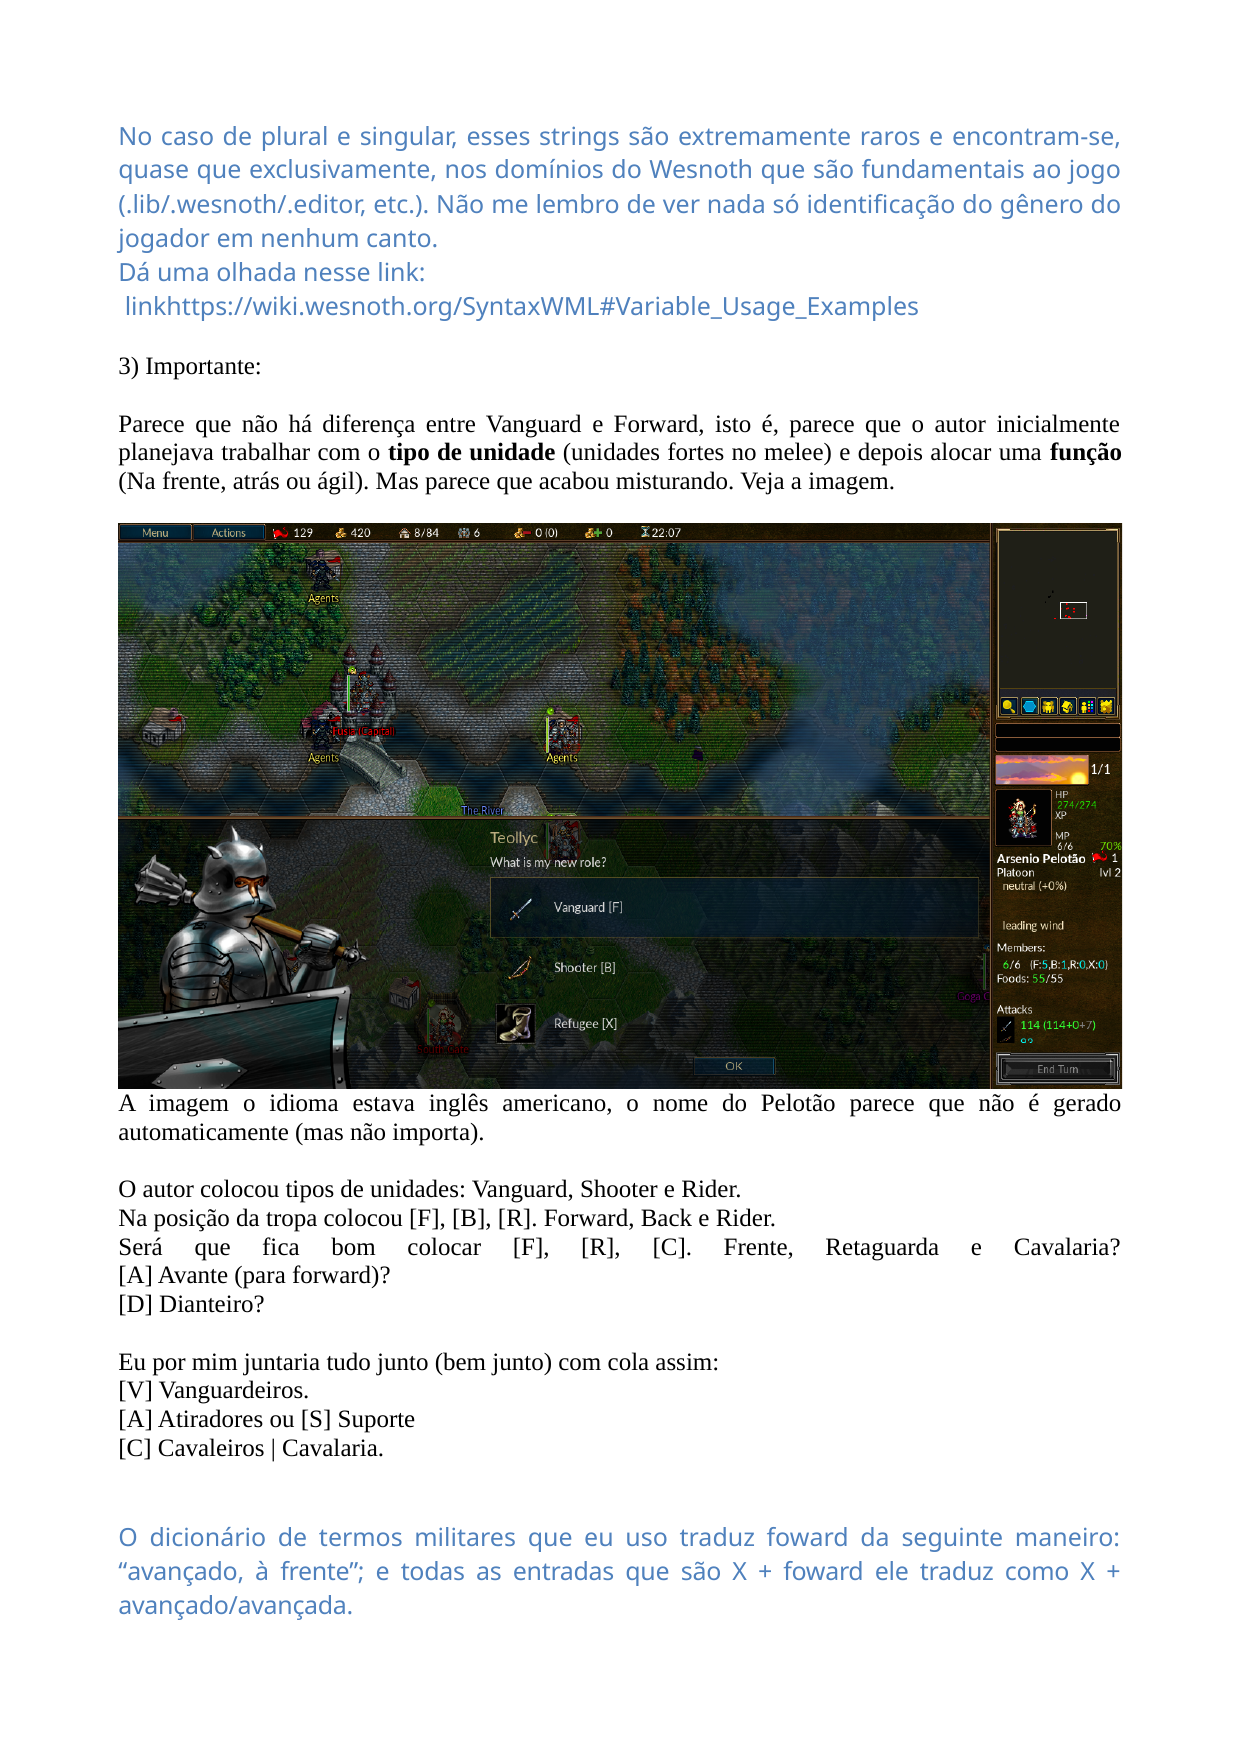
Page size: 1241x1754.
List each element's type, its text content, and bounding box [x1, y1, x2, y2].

text 3) Importante: [118, 351, 1122, 380]
text O dicionário de termos militares que eu uso traduz foward da seguinte maneiro: “avançado, à frente”; e todas as entradas que são X + foward ele traduz como X + avançado/avançada. [118, 1519, 1122, 1622]
picture [118, 523, 1123, 1089]
text Parece que não há diferença entre Vanguard e Forward, isto é, parece que o autor inicialmente planejava trabalhar com o tipo de unidade (unidades fortes no melee) e depois alocar uma função (Na frente, atrás ou ágil). Mas parece que acabou misturando. Veja a imagem. [118, 409, 1122, 495]
text linkhttps://wiki.wesnoth.org/SyntaxWML#Variable_Usage_Examples [118, 288, 1122, 322]
text O autor colocou tipos de unidades: Vanguard, Shooter e Rider. [118, 1174, 1122, 1203]
text [D] Dianteiro? [118, 1289, 1122, 1318]
text Dá uma olhada nesse link: [118, 254, 1122, 288]
text [V] Vanguardeiros. [118, 1376, 1122, 1404]
text Será que fica bom colocar [F], [R], [C]. Frente, Retaguarda e Cavalaria? [A] Avante (para forward)? [118, 1232, 1122, 1289]
text Na posição da tropa colocou [F], [B], [R]. Forward, Back e Rider. [118, 1203, 1122, 1232]
text Eu por mim juntaria tudo junto (bem junto) com cola assim: [118, 1347, 1122, 1376]
text A imagem o idioma estava inglês americano, o nome do Pelotão parece que não é gerado automaticamente (mas não importa). [118, 1089, 1122, 1146]
text [C] Cavaleiros | Cavalaria. [118, 1433, 1122, 1462]
text [A] Atiradores ou [S] Suporte [118, 1404, 1122, 1433]
text No caso de plural e singular, esses strings são extremamente raros e encontram-se, quase que exclusivamente, nos domínios do Wesnoth que são fundamentais ao jogo (.lib/.wesnoth/.editor, etc.). Não me lembro de ver nada só identificação do gênero do jogador em nenhum canto. [118, 118, 1122, 254]
